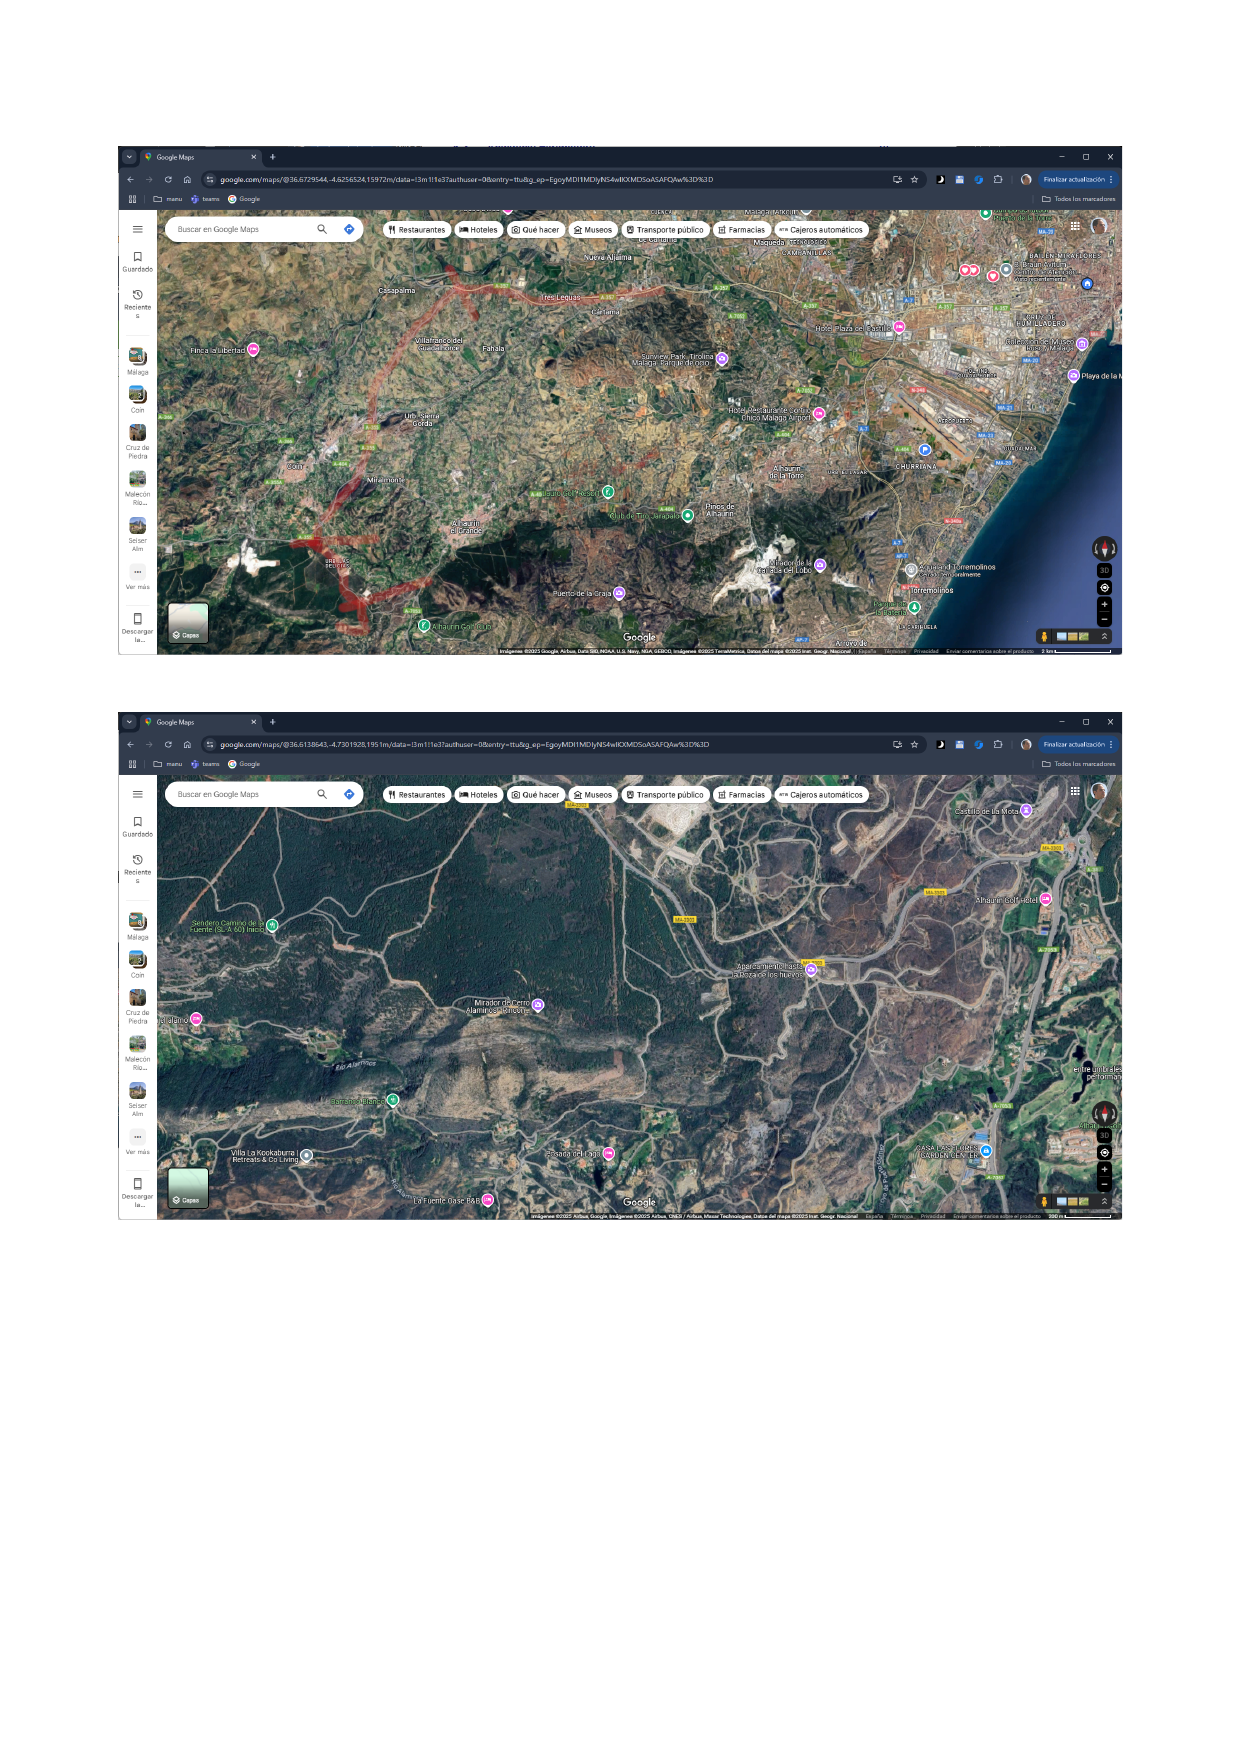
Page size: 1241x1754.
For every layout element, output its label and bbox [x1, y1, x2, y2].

picture [118, 146, 1123, 655]
picture [118, 712, 1123, 1220]
